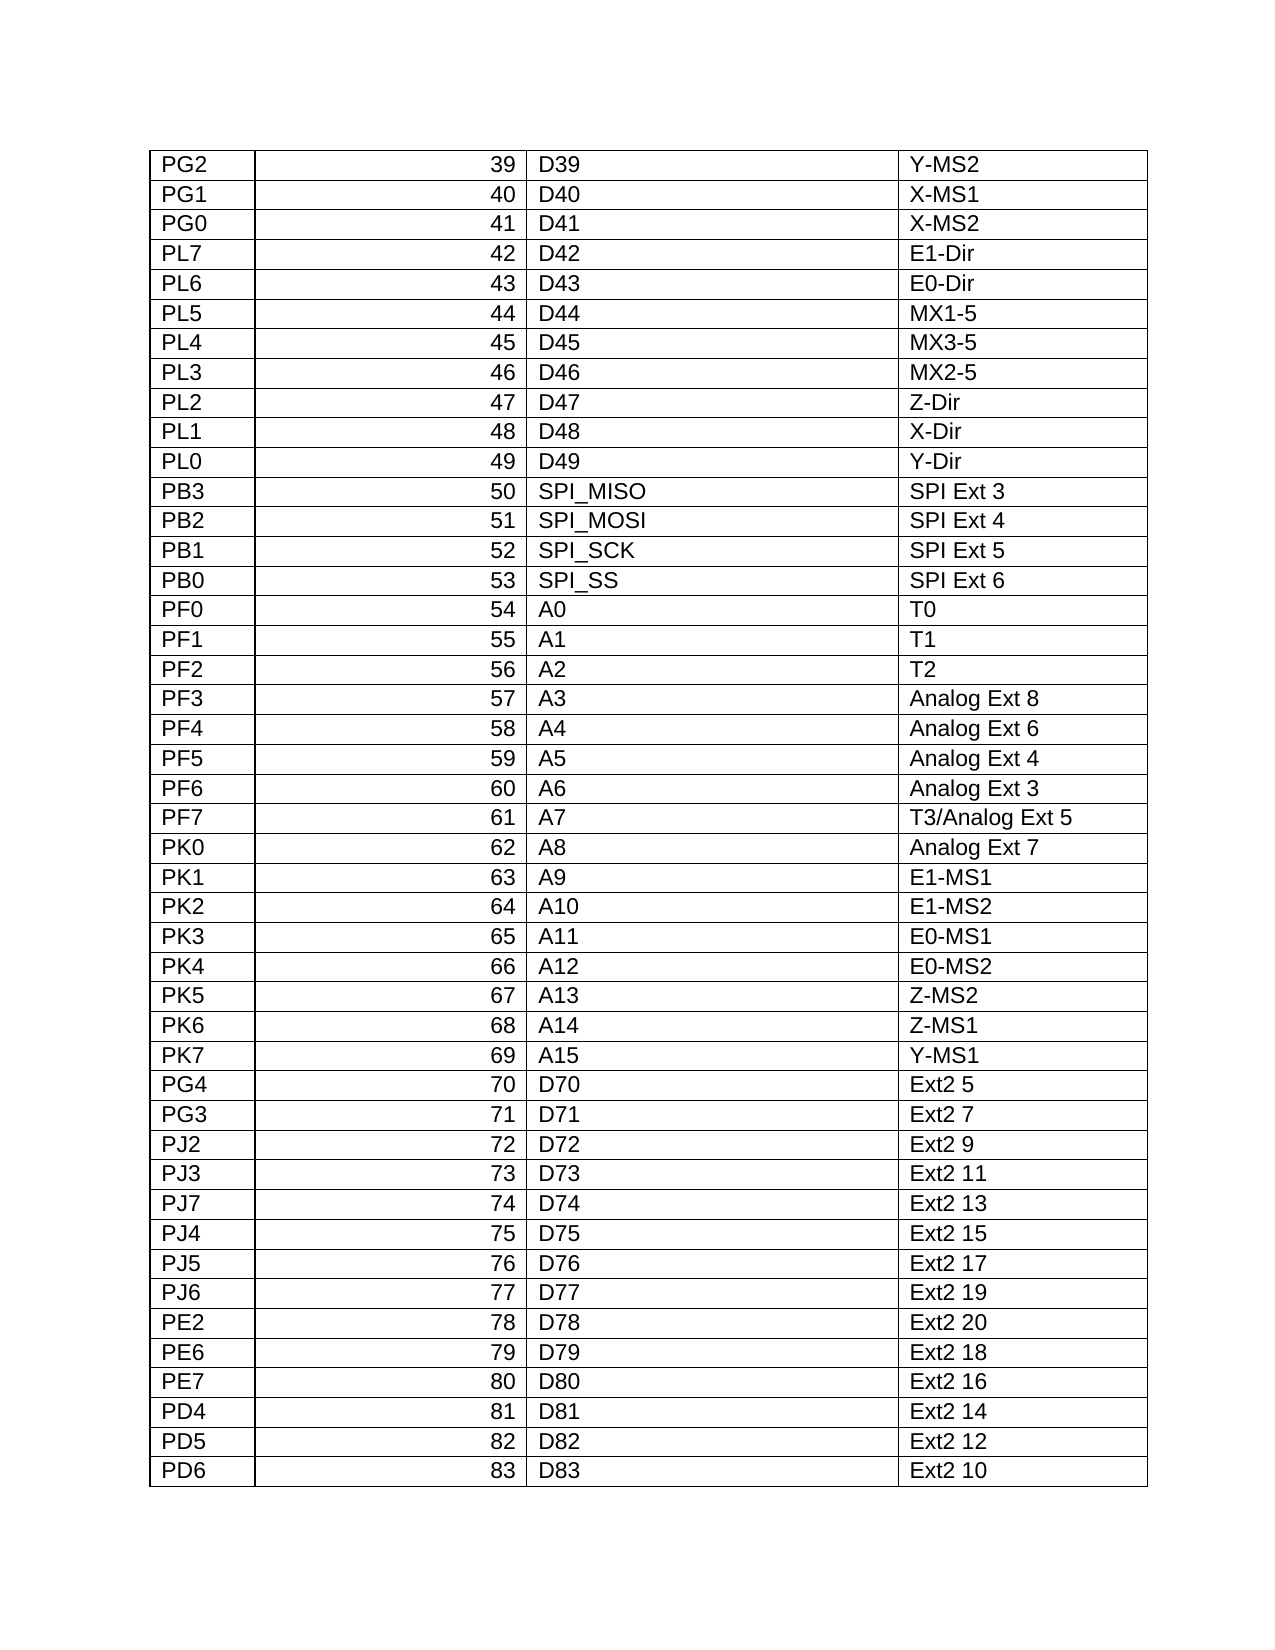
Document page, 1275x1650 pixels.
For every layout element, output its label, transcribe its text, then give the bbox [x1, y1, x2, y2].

table_cell Ext2 11 [899, 1160, 1147, 1189]
table_cell Z-MS1 [899, 1012, 1147, 1041]
table_cell PB1 [151, 537, 254, 566]
table_cell PJ4 [151, 1220, 254, 1248]
table_cell Ext2 16 [899, 1368, 1147, 1397]
table_cell Analog Ext 6 [899, 715, 1147, 744]
table_cell PD6 [151, 1457, 254, 1486]
table_cell 57 [256, 685, 526, 714]
table_cell PB2 [151, 507, 254, 536]
table_cell D80 [527, 1368, 898, 1397]
table_cell A13 [527, 982, 898, 1011]
table_cell 56 [256, 656, 526, 684]
table_cell 66 [256, 953, 526, 981]
table_cell Y-Dir [899, 448, 1147, 477]
table_cell PL2 [151, 389, 254, 417]
table_cell A5 [527, 745, 898, 773]
table_cell Ext2 7 [899, 1101, 1147, 1130]
table_cell A2 [527, 656, 898, 684]
table_cell D46 [527, 359, 898, 387]
table_cell PK4 [151, 953, 254, 981]
table_cell Ext2 5 [899, 1071, 1147, 1100]
table_cell Ext2 19 [899, 1279, 1147, 1308]
table_cell 54 [256, 596, 526, 625]
table_cell A7 [527, 804, 898, 833]
table_cell Ext2 17 [899, 1250, 1147, 1278]
table_cell A15 [527, 1042, 898, 1070]
table_cell D73 [527, 1160, 898, 1189]
table_cell Ext2 14 [899, 1398, 1147, 1427]
table_cell PE6 [151, 1339, 254, 1367]
table_cell SPI_MISO [527, 478, 898, 506]
table_cell 78 [256, 1309, 526, 1337]
table_cell 76 [256, 1250, 526, 1278]
table_cell T0 [899, 596, 1147, 625]
table_cell 70 [256, 1071, 526, 1100]
table_cell 44 [256, 300, 526, 328]
table_cell PK6 [151, 1012, 254, 1041]
table_cell PK3 [151, 923, 254, 952]
table_cell PF1 [151, 626, 254, 655]
table_cell 72 [256, 1131, 526, 1159]
table_cell PG2 [151, 151, 254, 180]
table_cell 64 [256, 893, 526, 922]
table_cell D48 [527, 418, 898, 447]
table_cell PE7 [151, 1368, 254, 1397]
table_cell D47 [527, 389, 898, 417]
table_cell PF3 [151, 685, 254, 714]
table_cell 52 [256, 537, 526, 566]
table_cell Analog Ext 7 [899, 834, 1147, 862]
table_cell PF0 [151, 596, 254, 625]
table_cell A4 [527, 715, 898, 744]
table_cell PB0 [151, 567, 254, 595]
table_cell PD5 [151, 1428, 254, 1456]
table_cell 49 [256, 448, 526, 477]
table_cell 59 [256, 745, 526, 773]
table_cell PJ3 [151, 1160, 254, 1189]
table_cell A0 [527, 596, 898, 625]
table_cell X-Dir [899, 418, 1147, 447]
table_cell T1 [899, 626, 1147, 655]
table_cell 43 [256, 270, 526, 298]
table_cell Ext2 13 [899, 1190, 1147, 1219]
table_cell 68 [256, 1012, 526, 1041]
table_cell E0-MS1 [899, 923, 1147, 952]
table_cell PL6 [151, 270, 254, 298]
table_cell Ext2 9 [899, 1131, 1147, 1159]
table_cell SPI_MOSI [527, 507, 898, 536]
table_cell PL5 [151, 300, 254, 328]
table_cell Ext2 18 [899, 1339, 1147, 1367]
table_cell D40 [527, 181, 898, 209]
table_cell PL0 [151, 448, 254, 477]
table_cell Z-MS2 [899, 982, 1147, 1011]
table_cell PF6 [151, 775, 254, 803]
table_cell 80 [256, 1368, 526, 1397]
table_cell D74 [527, 1190, 898, 1219]
table_cell Analog Ext 4 [899, 745, 1147, 773]
table_cell D83 [527, 1457, 898, 1486]
table_cell 50 [256, 478, 526, 506]
table_cell D72 [527, 1131, 898, 1159]
table_cell 60 [256, 775, 526, 803]
table_cell PJ6 [151, 1279, 254, 1308]
table_cell Y-MS1 [899, 1042, 1147, 1070]
table_cell E1-MS2 [899, 893, 1147, 922]
table_cell 77 [256, 1279, 526, 1308]
table_cell PG0 [151, 210, 254, 239]
table_cell E0-Dir [899, 270, 1147, 298]
table_cell PJ7 [151, 1190, 254, 1219]
table_cell Z-Dir [899, 389, 1147, 417]
table_cell 79 [256, 1339, 526, 1367]
table_cell 55 [256, 626, 526, 655]
table_cell A11 [527, 923, 898, 952]
table_cell SPI_SS [527, 567, 898, 595]
table_cell X-MS2 [899, 210, 1147, 239]
table_cell SPI Ext 5 [899, 537, 1147, 566]
table_cell 82 [256, 1428, 526, 1456]
table_cell 67 [256, 982, 526, 1011]
table_cell PL7 [151, 240, 254, 269]
table_cell 69 [256, 1042, 526, 1070]
table_cell MX2-5 [899, 359, 1147, 387]
table_cell 53 [256, 567, 526, 595]
table_cell A3 [527, 685, 898, 714]
table_cell Ext2 10 [899, 1457, 1147, 1486]
table_cell D39 [527, 151, 898, 180]
table_cell D75 [527, 1220, 898, 1248]
table_cell MX3-5 [899, 329, 1147, 358]
table_cell 40 [256, 181, 526, 209]
table_cell Analog Ext 3 [899, 775, 1147, 803]
table_cell 58 [256, 715, 526, 744]
table_cell PK1 [151, 864, 254, 892]
table_cell A10 [527, 893, 898, 922]
table_cell A8 [527, 834, 898, 862]
table_cell A14 [527, 1012, 898, 1041]
table_cell 61 [256, 804, 526, 833]
table_cell X-MS1 [899, 181, 1147, 209]
table_cell 42 [256, 240, 526, 269]
table_cell PK0 [151, 834, 254, 862]
table_cell 45 [256, 329, 526, 358]
table_cell D77 [527, 1279, 898, 1308]
table_cell D43 [527, 270, 898, 298]
table_cell Ext2 15 [899, 1220, 1147, 1248]
table_cell 46 [256, 359, 526, 387]
table_cell 62 [256, 834, 526, 862]
table_cell 47 [256, 389, 526, 417]
table_cell 74 [256, 1190, 526, 1219]
table_cell PK7 [151, 1042, 254, 1070]
table_cell Y-MS2 [899, 151, 1147, 180]
table_cell MX1-5 [899, 300, 1147, 328]
table_cell 75 [256, 1220, 526, 1248]
table_cell T2 [899, 656, 1147, 684]
table_cell SPI Ext 6 [899, 567, 1147, 595]
table_cell PL4 [151, 329, 254, 358]
table_cell D78 [527, 1309, 898, 1337]
table_cell 65 [256, 923, 526, 952]
table_cell D81 [527, 1398, 898, 1427]
table_cell PG4 [151, 1071, 254, 1100]
table_cell PF2 [151, 656, 254, 684]
table_cell PD4 [151, 1398, 254, 1427]
table_cell A6 [527, 775, 898, 803]
table_cell D45 [527, 329, 898, 358]
table_cell SPI Ext 3 [899, 478, 1147, 506]
table_cell PK2 [151, 893, 254, 922]
table_cell 71 [256, 1101, 526, 1130]
table_cell SPI_SCK [527, 537, 898, 566]
table_cell PJ2 [151, 1131, 254, 1159]
table_cell D41 [527, 210, 898, 239]
table_cell D42 [527, 240, 898, 269]
table_cell PB3 [151, 478, 254, 506]
table_cell A12 [527, 953, 898, 981]
table_cell D82 [527, 1428, 898, 1456]
table_cell PK5 [151, 982, 254, 1011]
table_cell A9 [527, 864, 898, 892]
table_cell Ext2 20 [899, 1309, 1147, 1337]
table_cell 41 [256, 210, 526, 239]
table_cell E1-Dir [899, 240, 1147, 269]
table_cell 51 [256, 507, 526, 536]
table_cell PF4 [151, 715, 254, 744]
table_cell 73 [256, 1160, 526, 1189]
table_cell 83 [256, 1457, 526, 1486]
table_cell 81 [256, 1398, 526, 1427]
table_cell PG3 [151, 1101, 254, 1130]
table_cell SPI Ext 4 [899, 507, 1147, 536]
table_cell 48 [256, 418, 526, 447]
table_cell D70 [527, 1071, 898, 1100]
table_cell PG1 [151, 181, 254, 209]
table_cell PF5 [151, 745, 254, 773]
table_cell Analog Ext 8 [899, 685, 1147, 714]
table_cell D76 [527, 1250, 898, 1278]
table_cell T3/Analog Ext 5 [899, 804, 1147, 833]
table_cell 39 [256, 151, 526, 180]
table_cell PE2 [151, 1309, 254, 1337]
table_cell PF7 [151, 804, 254, 833]
table_cell D79 [527, 1339, 898, 1367]
table_cell A1 [527, 626, 898, 655]
table_cell 63 [256, 864, 526, 892]
table_cell D49 [527, 448, 898, 477]
table_cell PL3 [151, 359, 254, 387]
table_cell D44 [527, 300, 898, 328]
table_cell PJ5 [151, 1250, 254, 1278]
table_cell E1-MS1 [899, 864, 1147, 892]
table_cell PL1 [151, 418, 254, 447]
table_cell E0-MS2 [899, 953, 1147, 981]
table_cell Ext2 12 [899, 1428, 1147, 1456]
table_cell D71 [527, 1101, 898, 1130]
